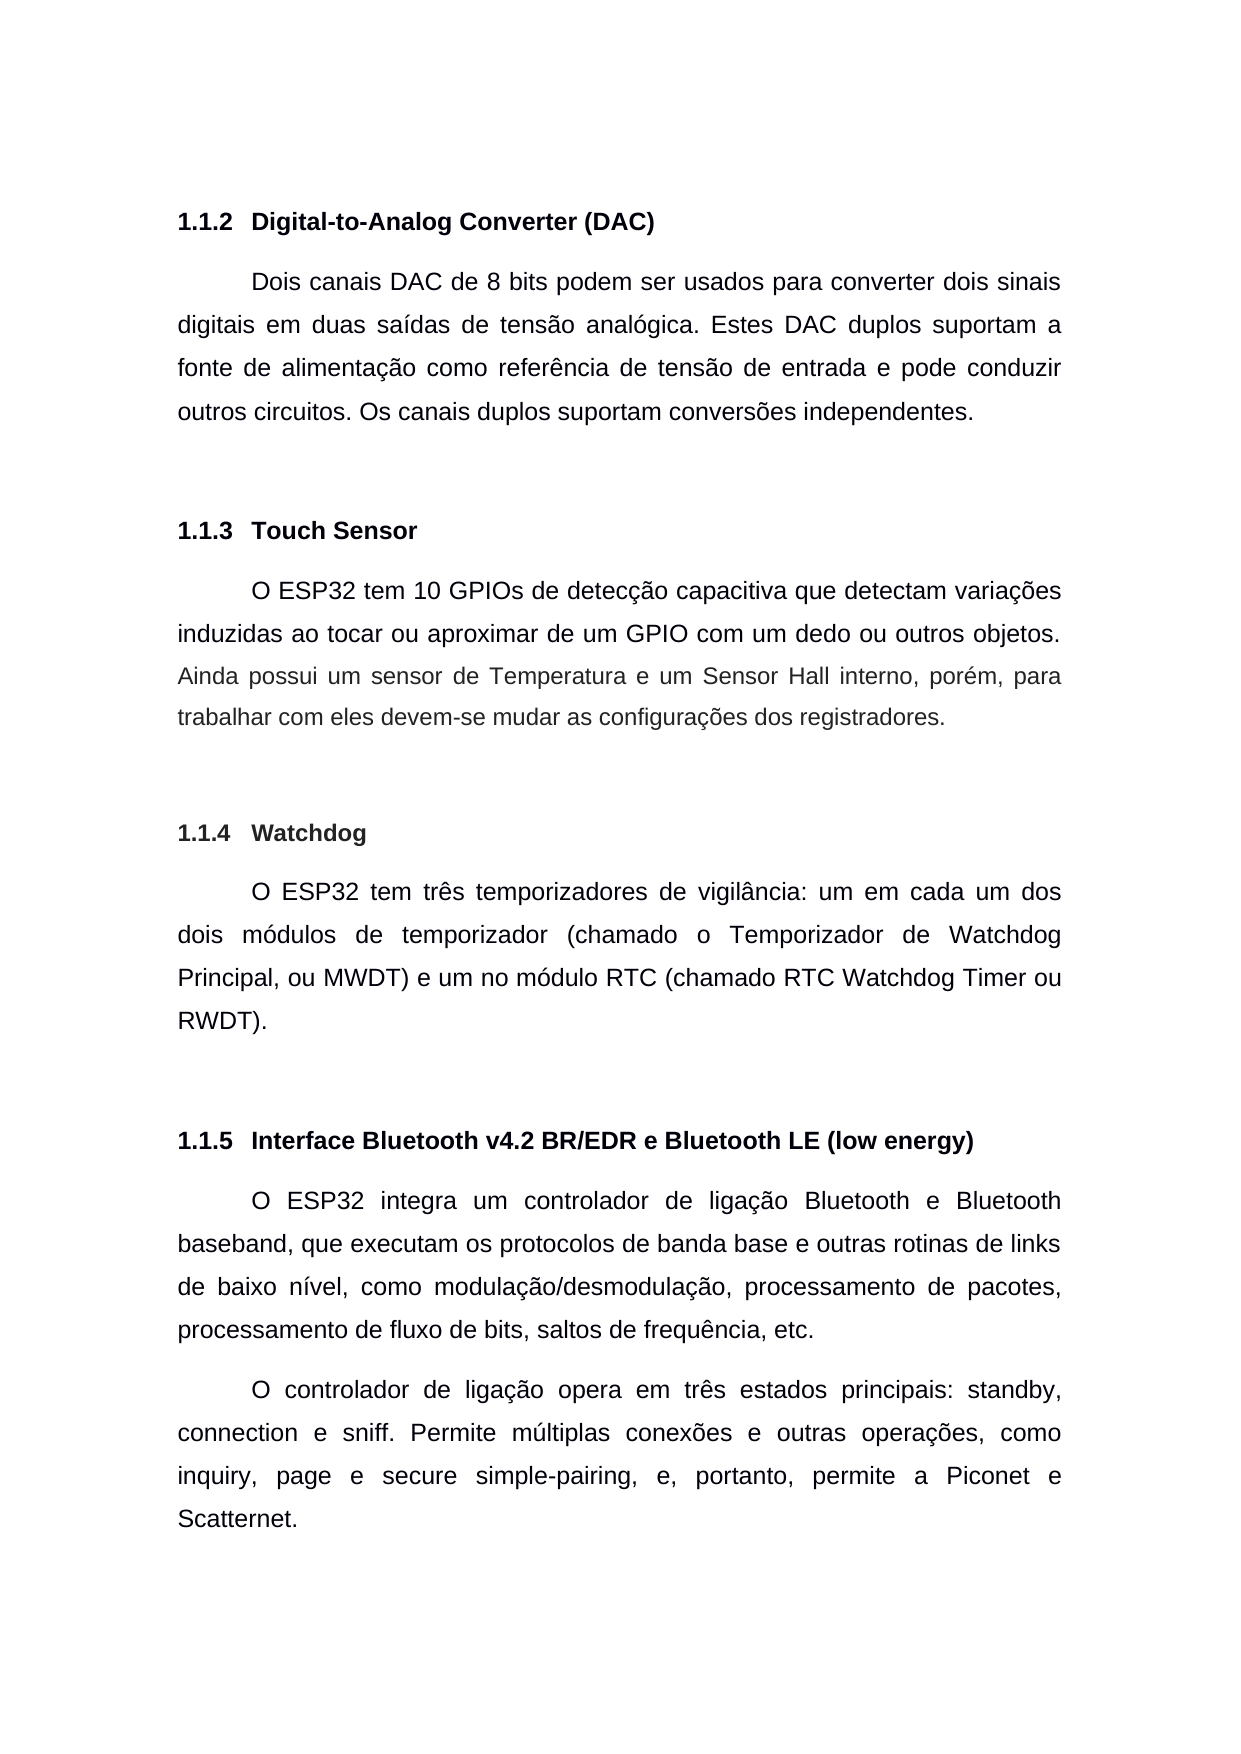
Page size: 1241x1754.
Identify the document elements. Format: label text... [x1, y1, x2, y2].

text O controlador de ligação opera em três estados principais: standby, connection e sniff. Permite múltiplas conexões e outras operações, como inquiry, page e secure simple-pairing, e, portanto, permite a Piconet e Scatternet. [177, 1375, 1063, 1533]
text 1.1.5 Interface Bluetooth v4.2 BR/EDR e Bluetooth LE (low energy) [177, 1126, 1063, 1155]
text O ESP32 tem 10 GPIOs de detecção capacitiva que detectam variações induzidas ao tocar ou aproximar de um GPIO com um dedo ou outros objetos. Ainda possui um sensor de Temperatura e um Sensor Hall interno, porém, para trabalhar com eles devem-se mudar as configurações dos registradores. [177, 576, 1063, 731]
text O ESP32 integra um controlador de ligação Bluetooth e Bluetooth baseband, que executam os protocolos de banda base e outras rotinas de links de baixo nível, como modulação/desmodulação, processamento de pacotes, processamento de fluxo de bits, saltos de frequência, etc. [177, 1186, 1063, 1344]
text Dois canais DAC de 8 bits podem ser usados para converter dois sinais digitais em duas saídas de tensão analógica. Estes DAC duplos suportam a fonte de alimentação como referência de tensão de entrada e pode conduzir outros circuitos. Os canais duplos suportam conversões independentes. [177, 267, 1063, 425]
text O ESP32 tem três temporizadores de vigilância: um em cada um dos dois módulos de temporizador (chamado o Temporizador de Watchdog Principal, ou MWDT) e um no módulo RTC (chamado RTC Watchdog Timer ou RWDT). [177, 877, 1063, 1035]
text 1.1.2 Digital-to-Analog Converter (DAC) [177, 207, 1063, 236]
text 1.1.4 Watchdog [177, 819, 1063, 847]
text 1.1.3 Touch Sensor [177, 516, 1063, 545]
